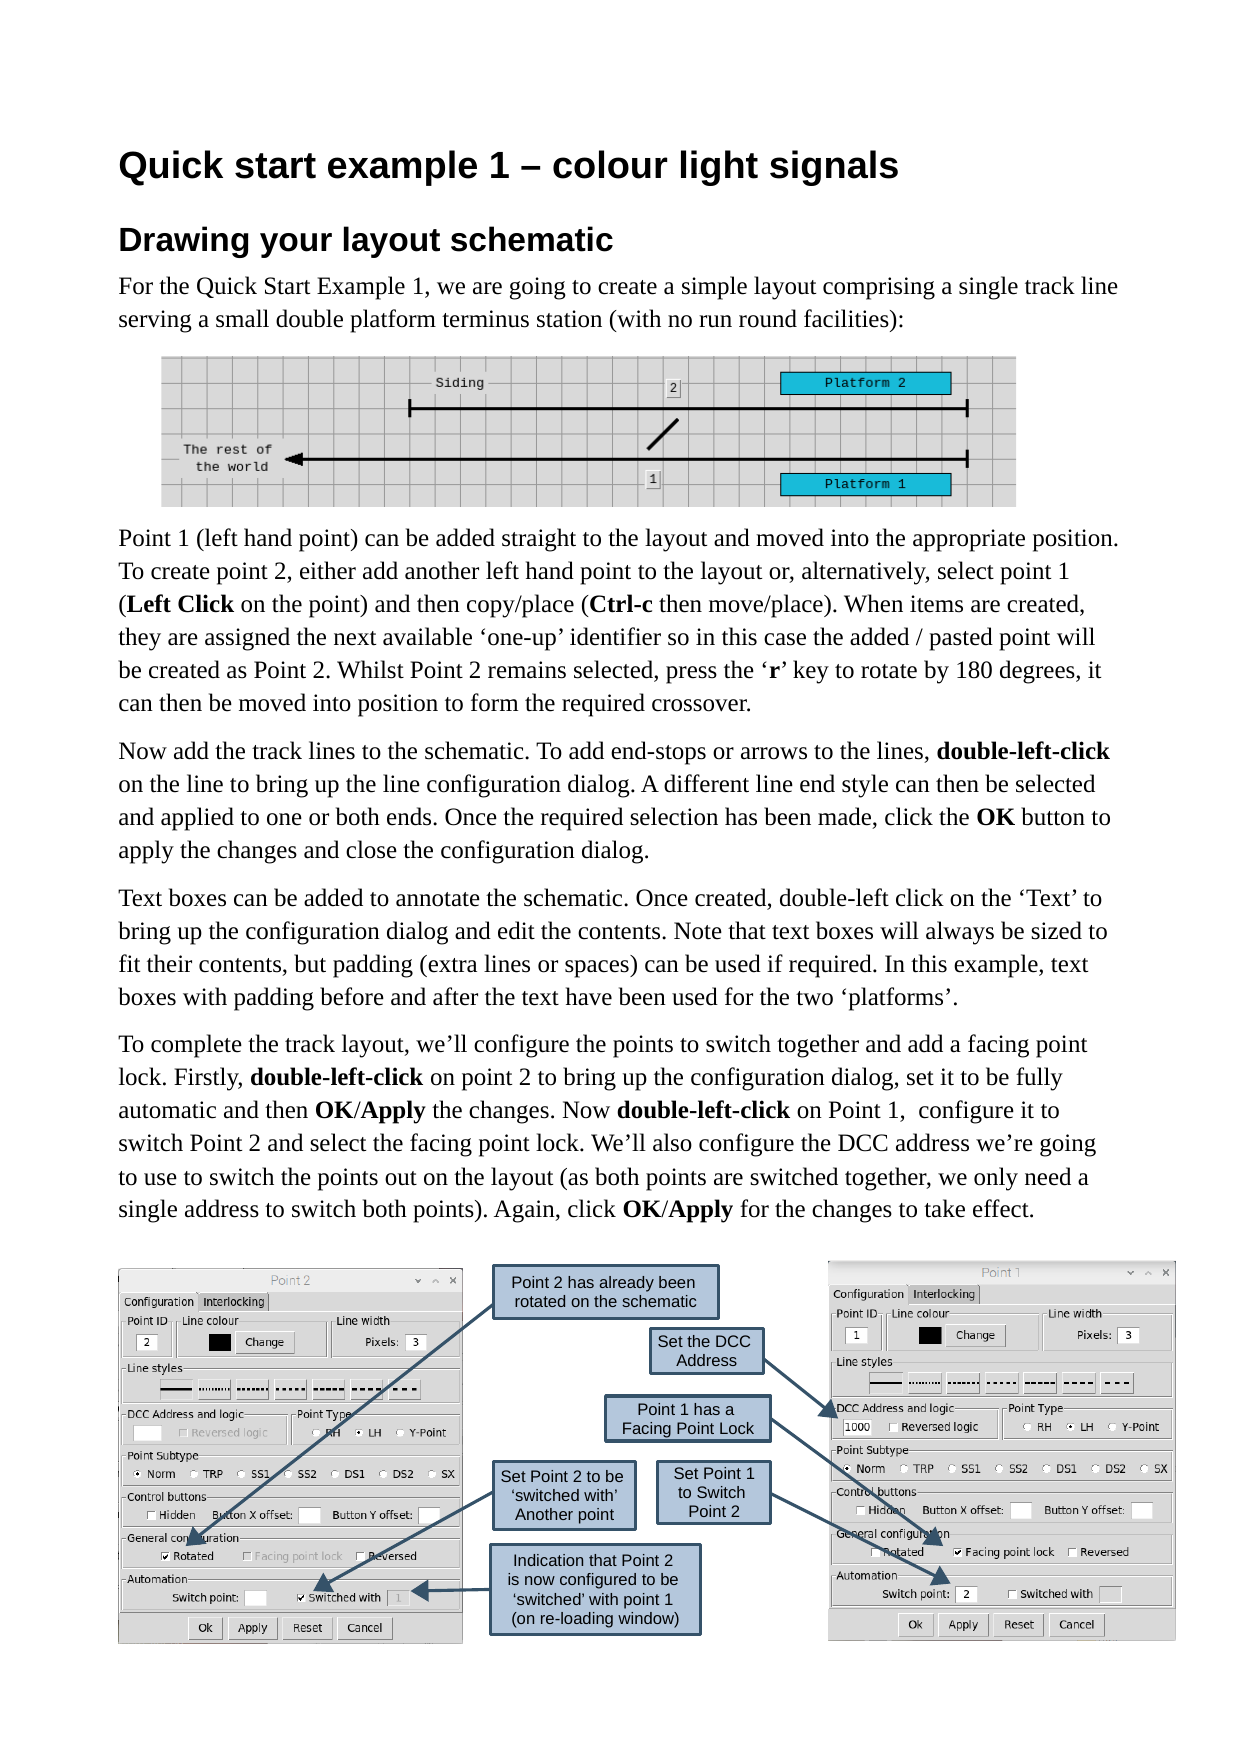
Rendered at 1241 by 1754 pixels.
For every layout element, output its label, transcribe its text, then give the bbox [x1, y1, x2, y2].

picture [161, 356, 1017, 507]
subtitle Drawing your layout schematic [118, 220, 1122, 259]
picture [118, 1268, 463, 1644]
picture [828, 1260, 1176, 1641]
subtitle Quick start example 1 – colour light signals [118, 143, 1122, 187]
text Now add the track lines to the schematic. To add end-stops or arrows to the lines, double-left-click on the line to bring up the line configuration dialog. A different line end style can then be selected and applied to one or both ends. Once the required selection has been made, click the OK button to apply the changes and close the configuration dialog. [118, 736, 1122, 864]
text To complete the track layout, we’ll configure the points to switch together and add a facing point lock. Firstly, double-left-click on point 2 to bring up the configuration dialog, set it to be fully automatic and then OK/Apply the changes. Now double-left-click on Point 1, configure it to switch Point 2 and select the facing point lock. We’ll also configure the DCC address we’re going to use to switch the points out on the layout (as both points are switched together, we only need a single address to switch both points). Again, click OK/Apply for the changes to take effect. [118, 1029, 1122, 1223]
text Text boxes can be added to annotate the schematic. Once created, double-left click on the ‘Text’ to bring up the configuration dialog and edit the contents. Note that text boxes will always be sized to fit their contents, but padding (extra lines or spaces) can be used if required. In this example, text boxes with padding before and after the text have been used for the two ‘platforms’. [118, 883, 1122, 1011]
text For the Quick Start Example 1, we are going to create a simple layout comprising a single track line serving a small double platform terminus station (with no run round facilities): [118, 271, 1122, 333]
text Point 1 (left hand point) can be added straight to the layout and moved into the appropriate position. To create point 2, either add another left hand point to the layout or, alternatively, select point 1 (Left Click on the point) and then copy/place (Ctrl-c then move/place). When items are created, they are assigned the next available ‘one-up’ identifier so in this case the added / pasted point will be created as Point 2. Whilst Point 2 remains selected, press the ‘r’ key to rotate by 180 degrees, it can then be moved into position to form the required crossover. [118, 523, 1122, 717]
